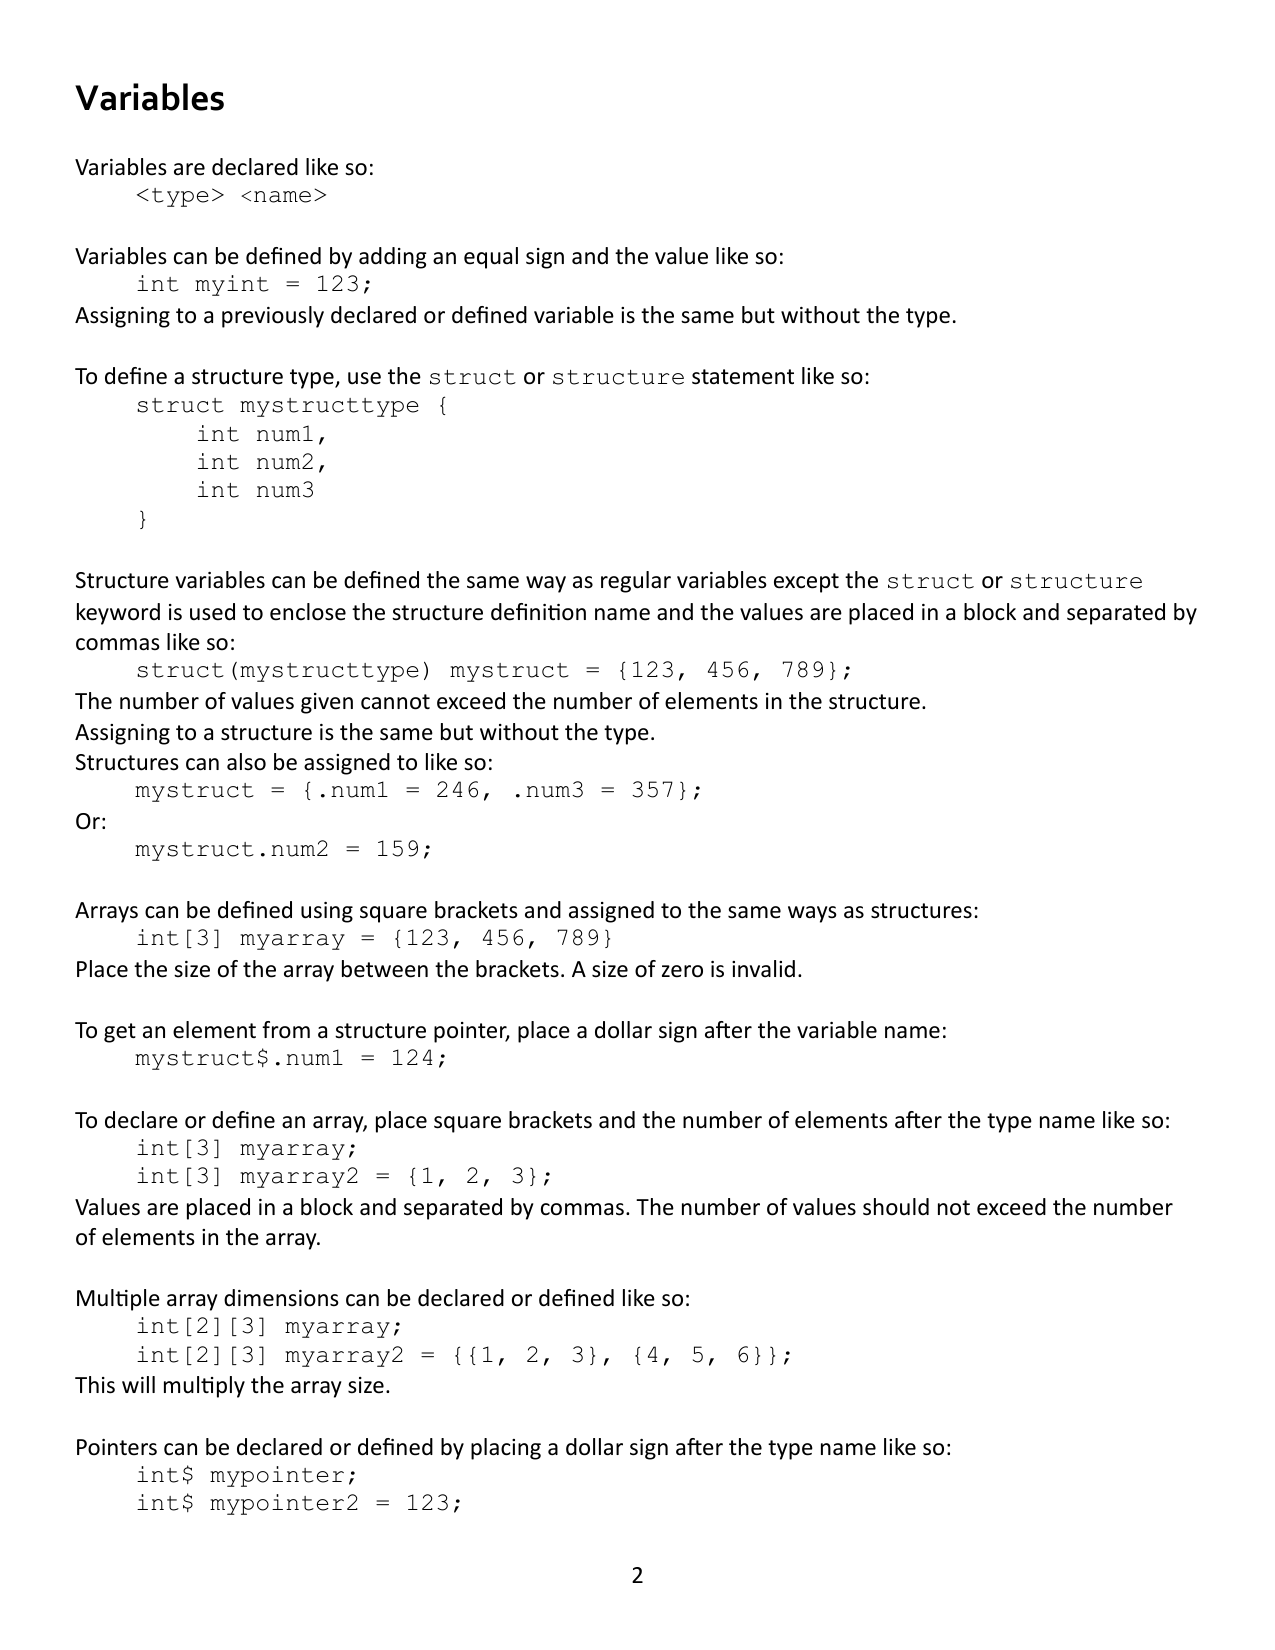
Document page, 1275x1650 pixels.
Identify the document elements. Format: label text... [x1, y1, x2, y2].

text Values are placed in a block and separated by commas. The number of values should not exceed the number of elements in the array. [75, 1191, 1200, 1252]
text Assigning to a structure is the same but without the type. [75, 716, 1200, 746]
text This will multiply the array size. [75, 1370, 1200, 1400]
text } [75, 505, 1200, 533]
text Arrays can be defined using square brackets and assigned to the same ways as structures: [75, 894, 1200, 925]
text int num2, [75, 448, 1200, 477]
text Variables can be defined by adding an equal sign and the value like so: [75, 240, 1200, 271]
text mystruct$.num1 = 124; [75, 1045, 1200, 1073]
text mystruct.num2 = 159; [75, 836, 1200, 864]
text Structure variables can be defined the same way as regular variables except the struct or structure keyword is used to enclose the structure definition name and the values are placed in a block and separated by commas like so: [75, 564, 1200, 657]
text int[3] myarray2 = {1, 2, 3}; [75, 1163, 1200, 1191]
text int$ mypointer; [75, 1461, 1200, 1489]
text int[3] myarray = {123, 456, 789} [75, 925, 1200, 953]
text struct mystructtype { [75, 392, 1200, 420]
text int[3] myarray; [75, 1134, 1200, 1163]
text Multiple array dimensions can be declared or defined like so: [75, 1282, 1200, 1313]
text int[2][3] myarray2 = {{1, 2, 3}, {4, 5, 6}}; [75, 1341, 1200, 1370]
text Variables are declared like so: [75, 151, 1200, 181]
text int myint = 123; [75, 271, 1200, 299]
text int$ mypointer2 = 123; [75, 1489, 1200, 1518]
text struct(mystructtype) mystruct = {123, 456, 789}; [75, 657, 1200, 685]
text Assigning to a previously declared or defined variable is the same but without the type. [75, 299, 1200, 329]
text To get an element from a structure pointer, place a dollar sign after the variable name: [75, 1014, 1200, 1045]
text int num3 [75, 477, 1200, 505]
text Pointers can be declared or defined by placing a dollar sign after the type name like so: [75, 1431, 1200, 1461]
text Or: [75, 805, 1200, 836]
text The number of values given cannot exceed the number of elements in the structure. [75, 685, 1200, 716]
text Place the size of the array between the brackets. A size of zero is invalid. [75, 953, 1200, 984]
text mystruct = {.num1 = 246, .num3 = 357}; [75, 777, 1200, 805]
subtitle Variables [75, 75, 1200, 120]
text Structures can also be assigned to like so: [75, 746, 1200, 777]
text int[2][3] myarray; [75, 1313, 1200, 1341]
text To declare or define an array, place square brackets and the number of elements after the type name like so: [75, 1104, 1200, 1134]
text To define a structure type, use the struct or structure statement like so: [75, 360, 1200, 392]
text <type> <name> [75, 181, 1200, 210]
text int num1, [75, 420, 1200, 448]
